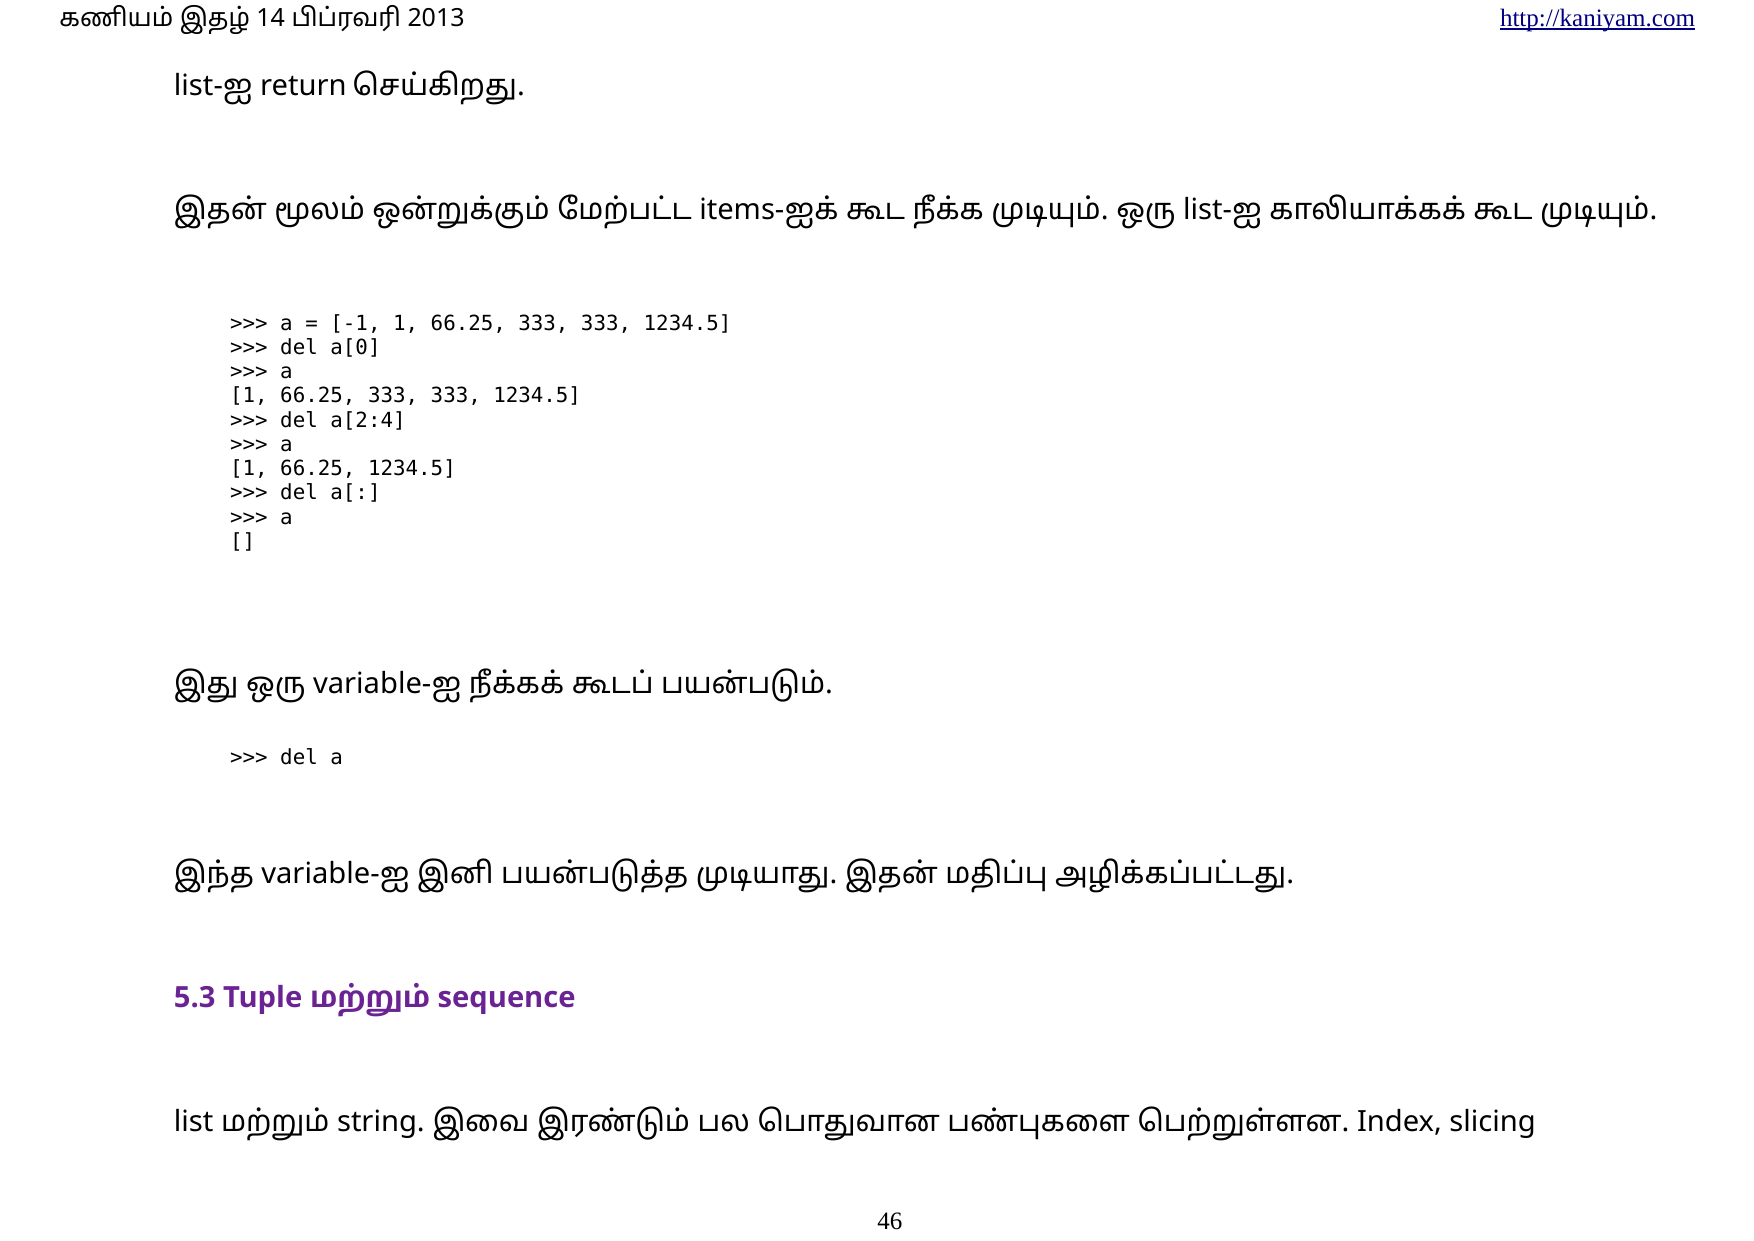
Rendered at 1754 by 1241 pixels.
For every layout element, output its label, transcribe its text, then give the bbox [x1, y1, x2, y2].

text >>> del a [174, 745, 1695, 769]
text [] [174, 529, 1695, 553]
text list மற்றும் string. இவை இரண்டும் பல பொதுவான பண்புகளை பெற்றுள்ளன. Index, slicing [174, 1041, 1695, 1144]
text 5.3 Tuple மற்றும் sequence [174, 917, 1695, 1020]
text list-ஐ returnசெய்கிறது. [174, 64, 1695, 107]
text >>> a [174, 359, 1695, 383]
text இந்த variable-ஐ இனி பயன்படுத்த முடியாது. இதன் மதிப்பு அழிக்கப்பட்டது. [174, 793, 1695, 896]
text >>> a [174, 505, 1695, 529]
text >>> a = [-1, 1, 66.25, 333, 333, 1234.5] [174, 311, 1695, 335]
text [1, 66.25, 1234.5] [174, 456, 1695, 480]
text >>> a [174, 432, 1695, 456]
text இது ஒரு variable-ஐ நீக்கக் கூடப் பயன்படும். [174, 622, 1695, 745]
text >>> del a[:] [174, 480, 1695, 505]
text இதன் மூலம் ஒன்றுக்கும் மேற்பட்ட items-ஐக் கூட நீக்க முடியும். ஒரு list-ஐ காலியாக்கக் கூட முடியும். [174, 129, 1695, 291]
text >>> del a[2:4] [174, 408, 1695, 432]
text >>> del a[0] [174, 335, 1695, 359]
text [1, 66.25, 333, 333, 1234.5] [174, 383, 1695, 408]
